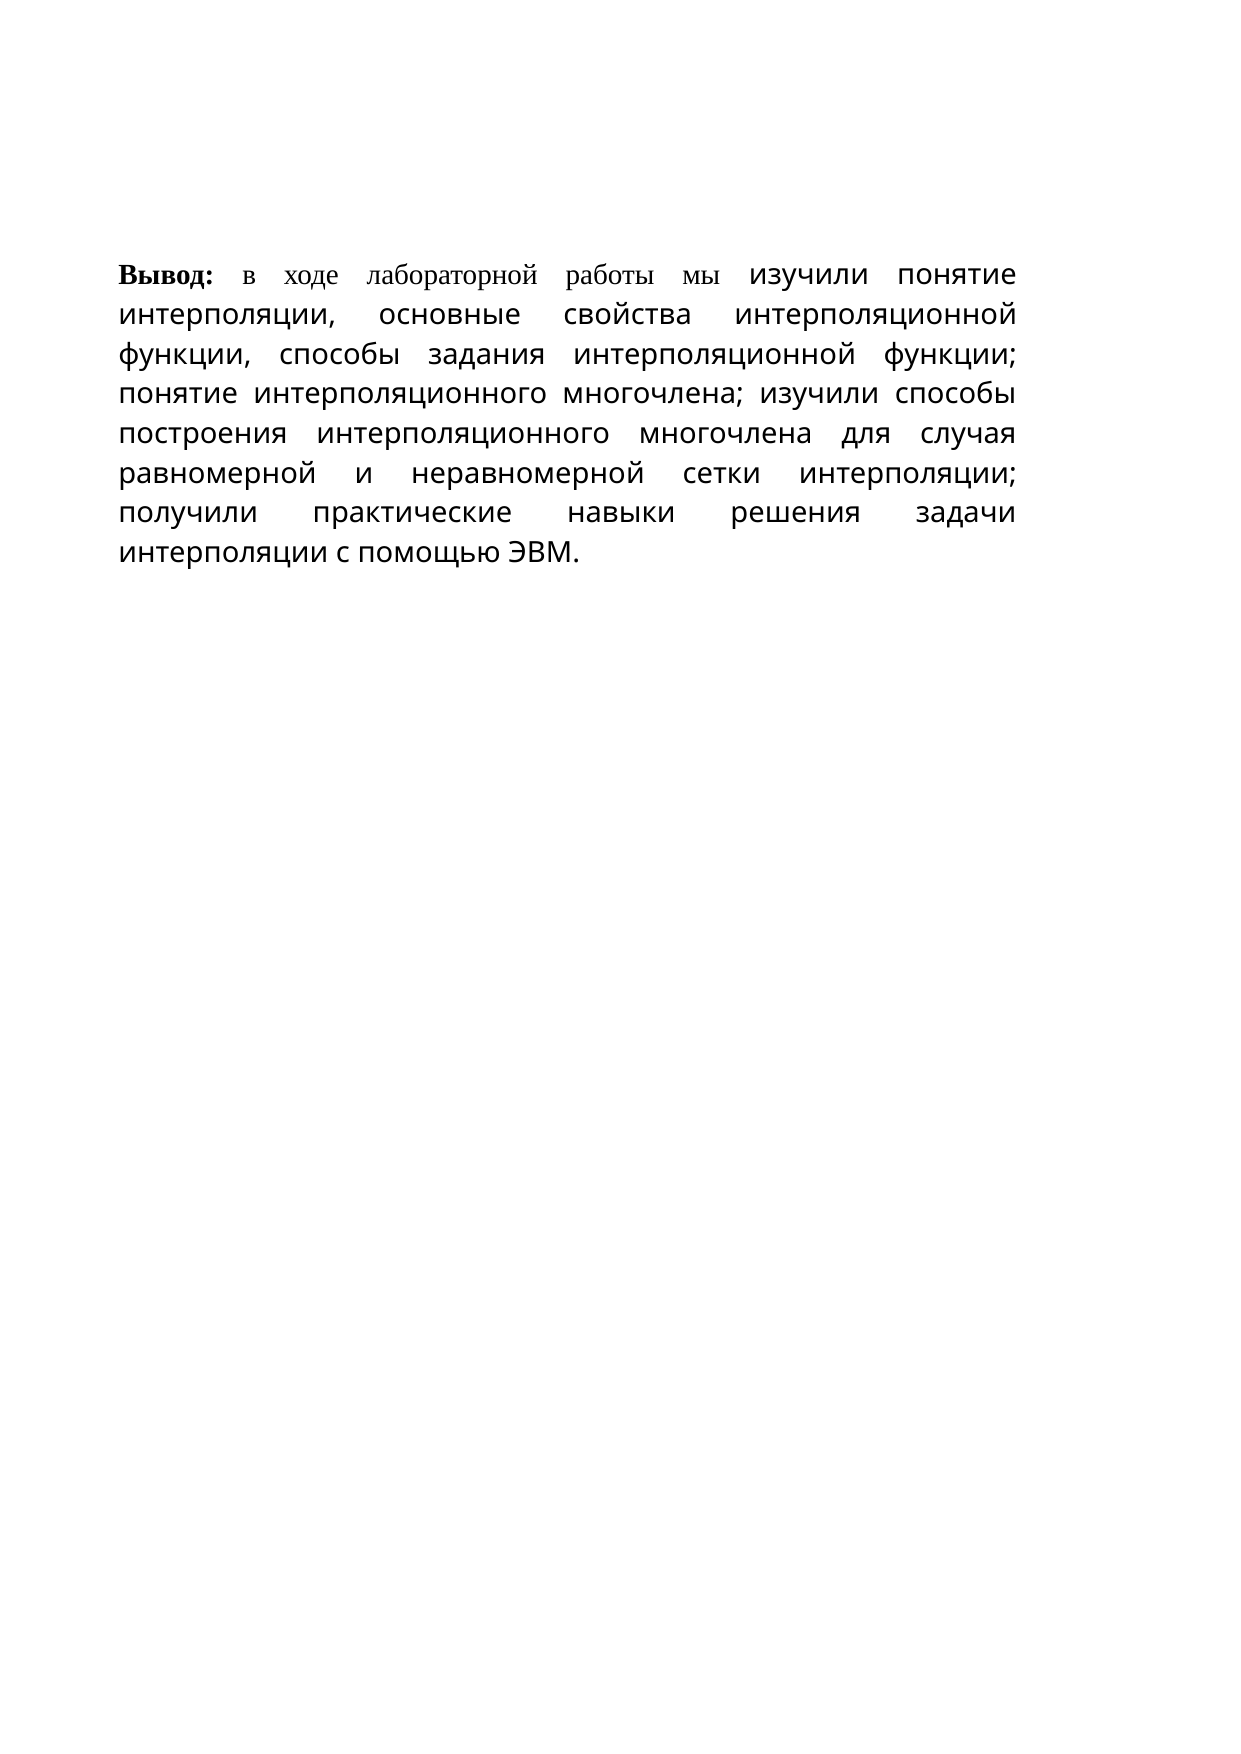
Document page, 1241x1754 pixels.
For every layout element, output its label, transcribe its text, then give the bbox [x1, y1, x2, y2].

text Вывод: в ходе лабораторной работы мы изучили понятие интерполяции, основные свойства интерполяционной функции, способы задания интерполяционной функции; понятие интерполяционного многочлена; изучили способы построения интерполяционного многочлена для случая равномерной и неравномерной сетки интерполяции; получили практические навыки решения задачи интерполяции с помощью ЭВМ. [118, 253, 1017, 571]
